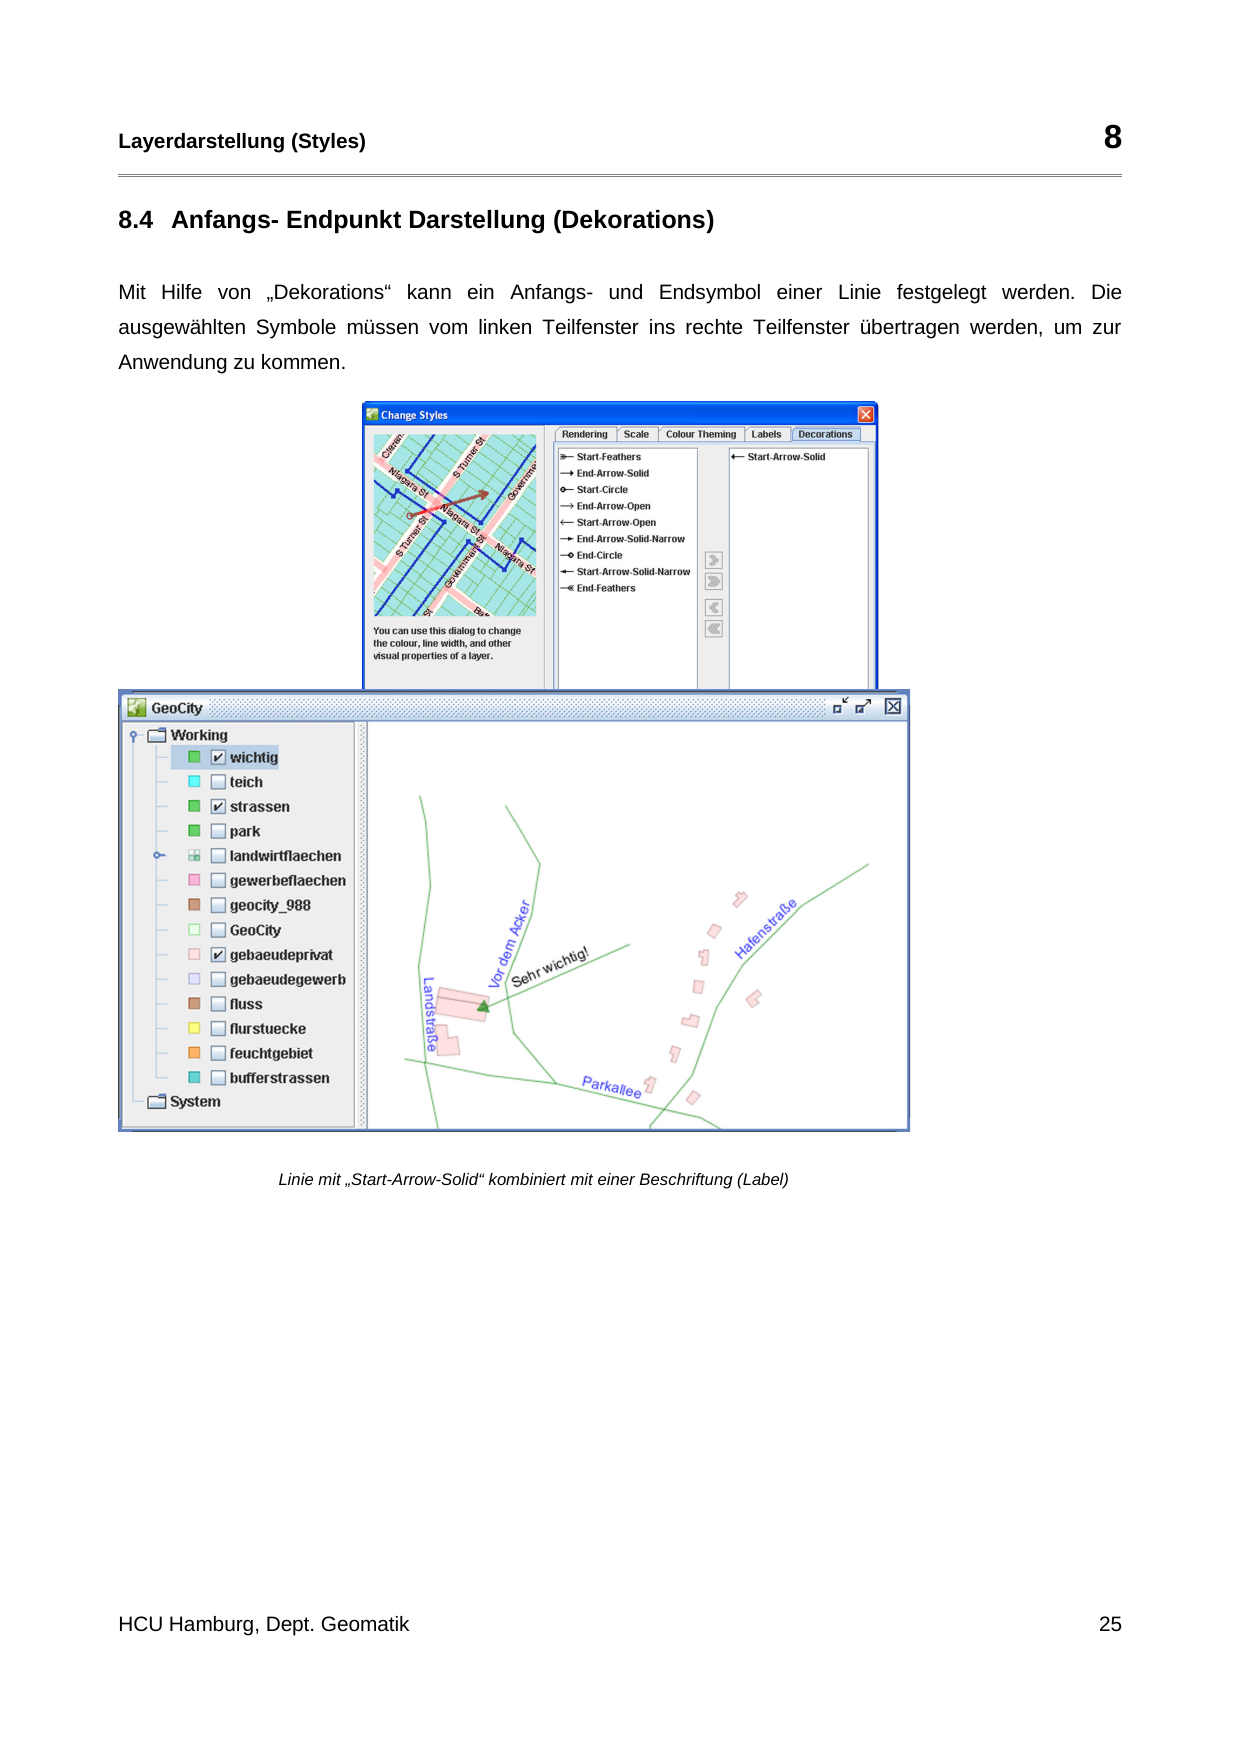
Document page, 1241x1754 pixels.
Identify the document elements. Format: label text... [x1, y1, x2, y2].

text Mit Hilfe von „Dekorations“ kann ein Anfangs- und Endsymbol einer Linie festgelegt werden. Die ausgewählten Symbole müssen vom linken Teilfenster ins rechte Teilfenster übertragen werden, um zur Anwendung zu kommen. [118, 281, 1122, 374]
text Linie mit „Start-Arrow-Solid“ kombiniert mit einer Beschriftung (Label) [118, 1166, 1122, 1189]
picture [118, 401, 911, 1132]
subtitle Anfangs- Endpunkt Darstellung (Dekorations) [118, 206, 1122, 234]
